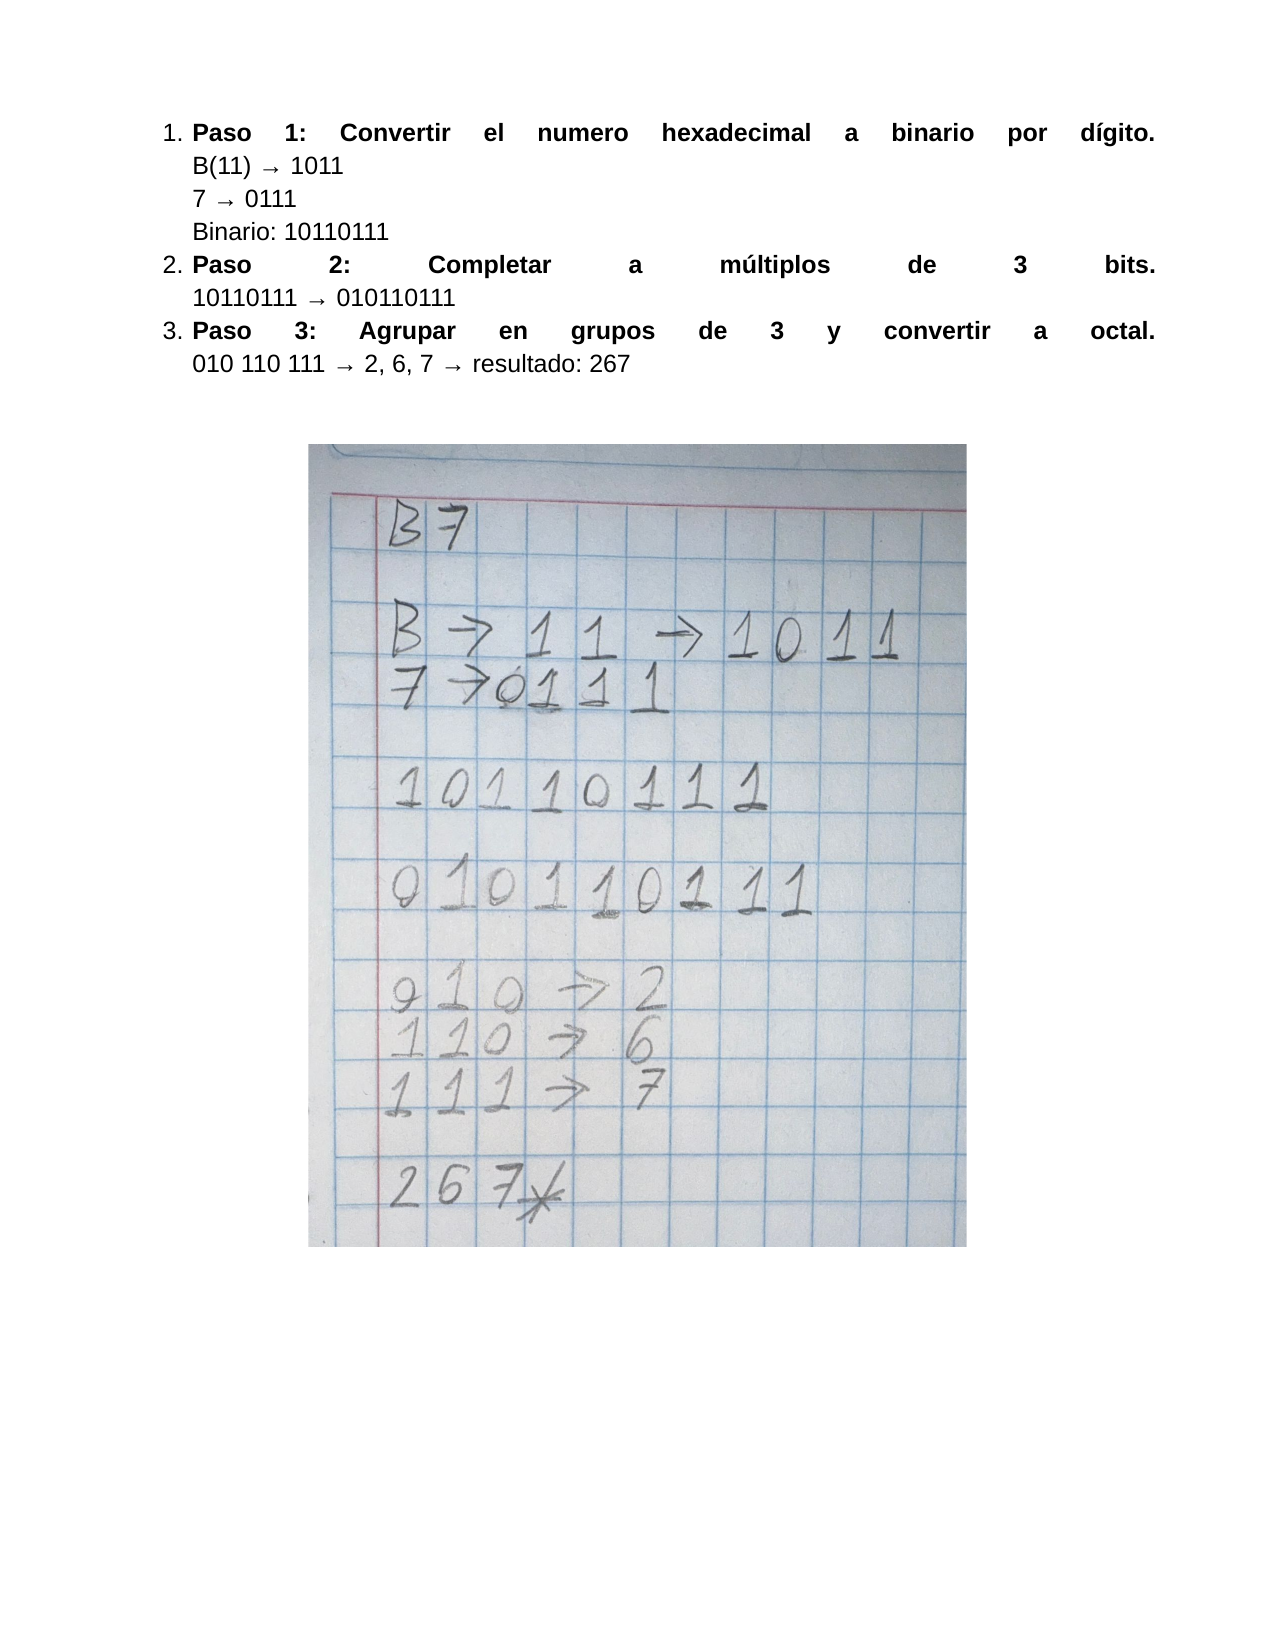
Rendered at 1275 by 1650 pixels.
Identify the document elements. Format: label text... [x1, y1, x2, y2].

list Paso 3: Agrupar en grupos de 3 y convertir a octal. 010 110 111 → 2, 6, 7 → resultado: 267 [162, 316, 1157, 378]
list 7 → 0111 [162, 184, 1157, 213]
list Paso 2: Completar a múltiplos de 3 bits. 10110111 → 010110111 [162, 250, 1157, 312]
list Paso 1: Convertir el numero hexadecimal a binario por dígito. B(11) → 1011 [162, 118, 1157, 180]
picture [308, 444, 967, 1247]
list Binario: 10110111 [162, 217, 1157, 246]
